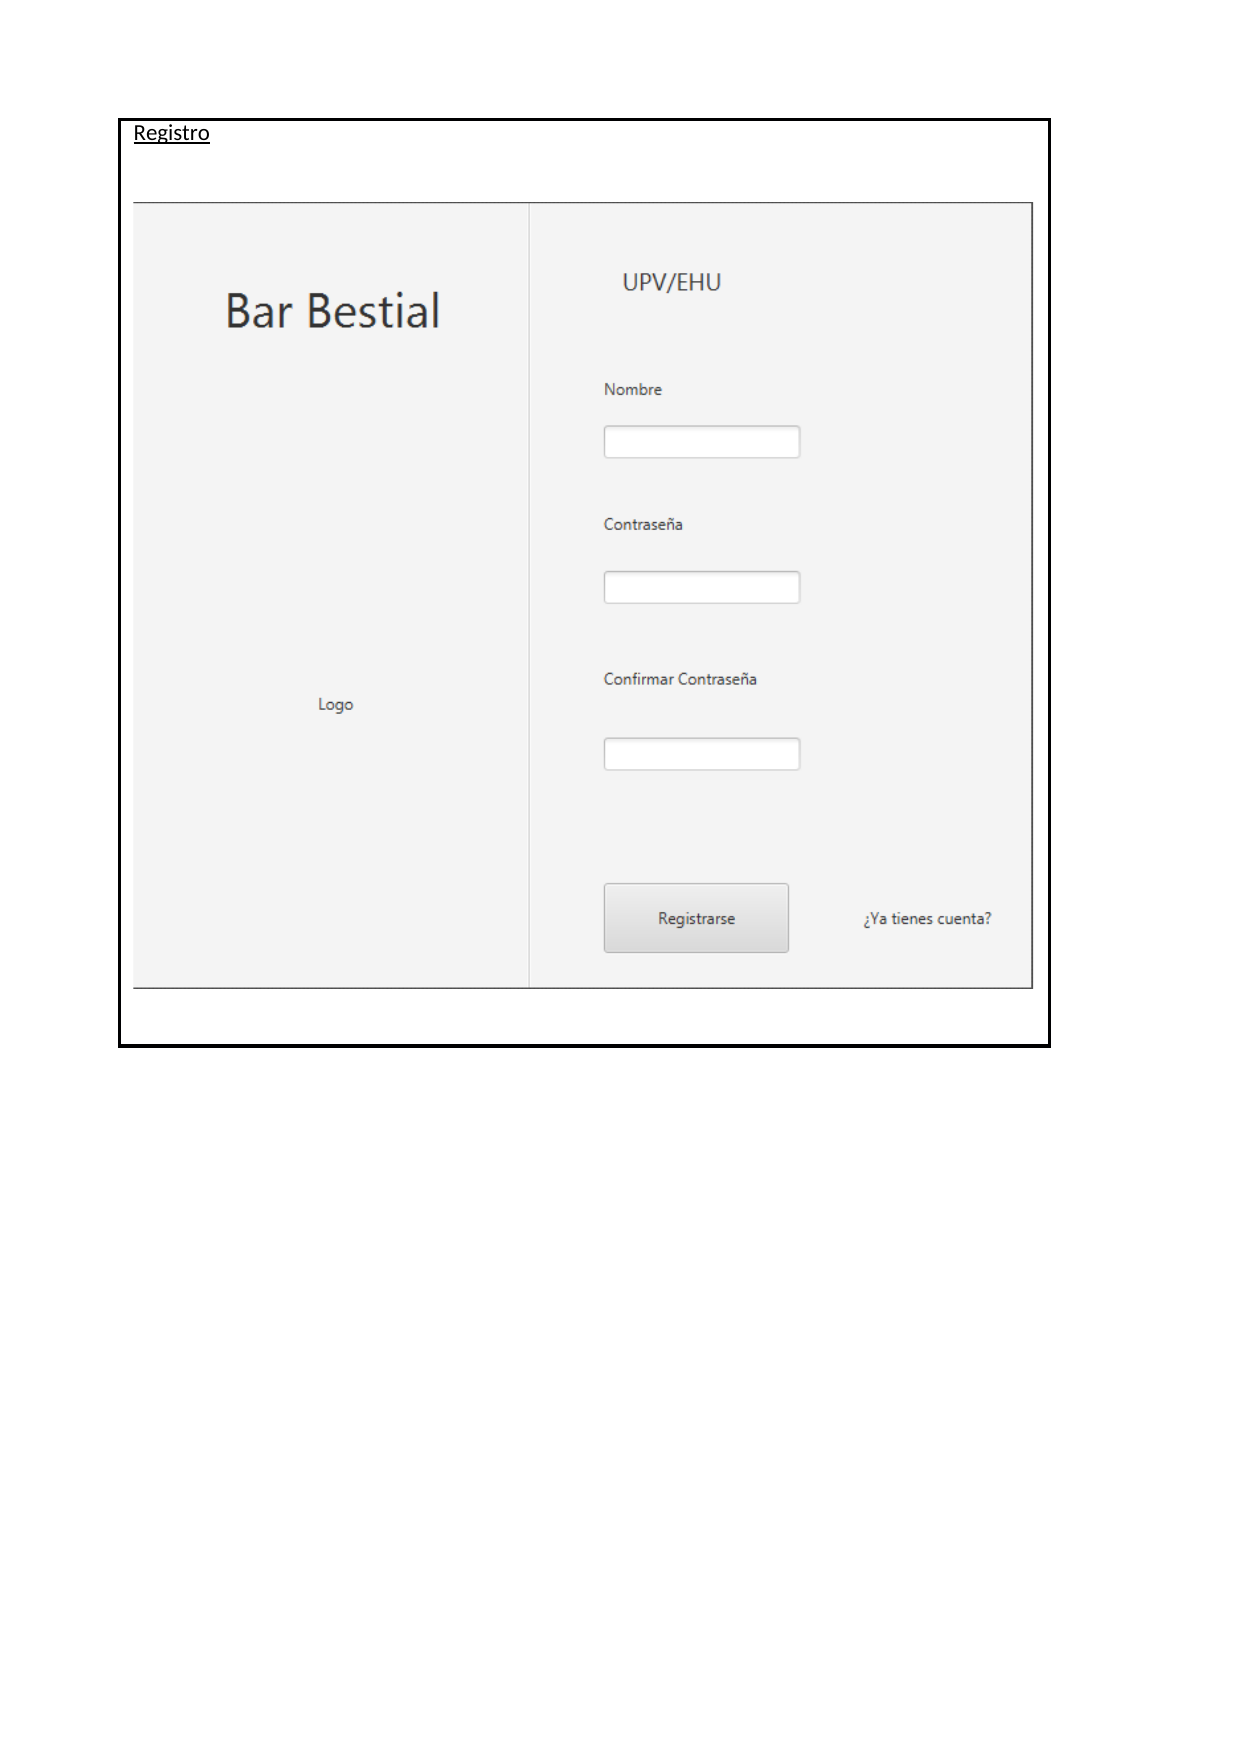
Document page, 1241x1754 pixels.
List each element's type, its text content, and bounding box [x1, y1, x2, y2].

picture [133, 202, 1034, 989]
table_cell Registro [121, 121, 1048, 1044]
